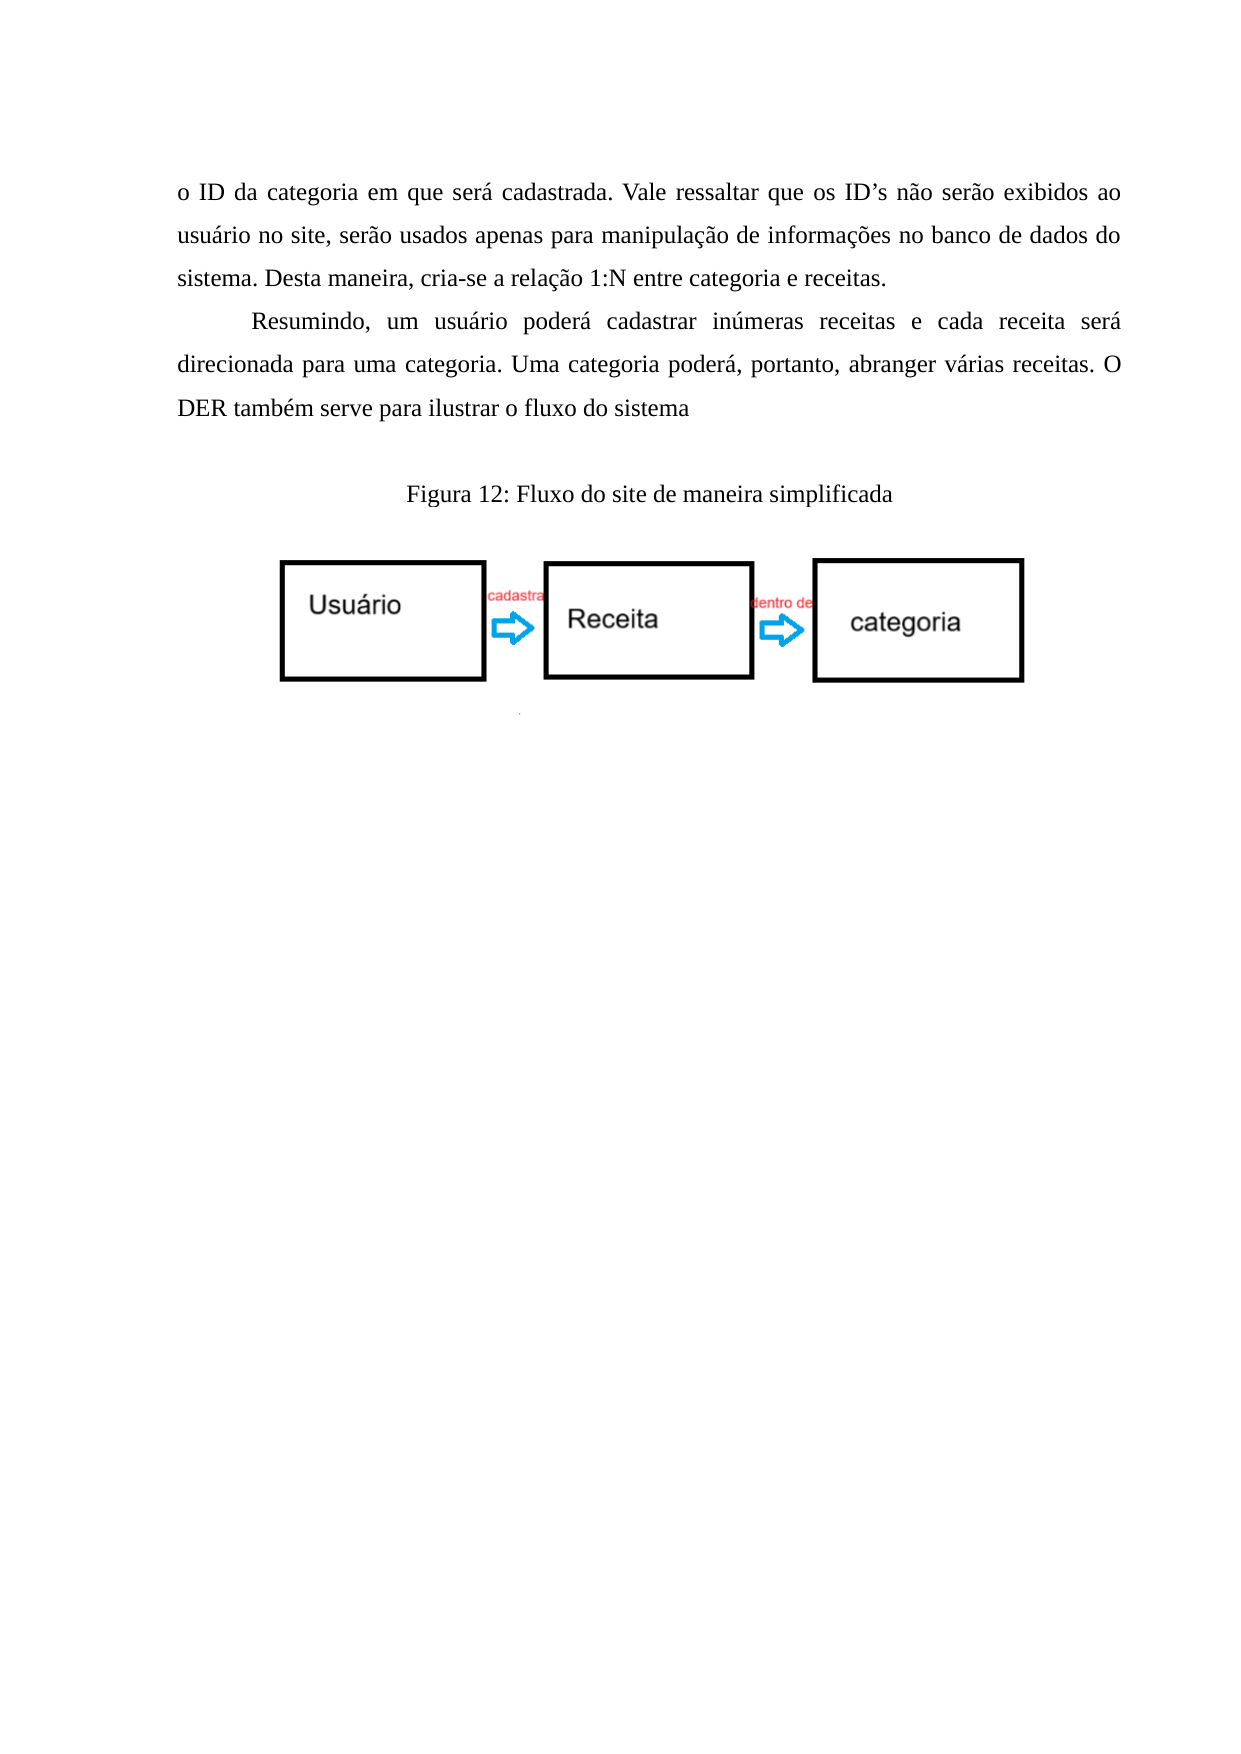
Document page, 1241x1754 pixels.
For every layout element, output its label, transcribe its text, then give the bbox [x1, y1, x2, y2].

picture [238, 507, 1061, 745]
text A tabela “categorias” será administrada somente pelos desenvolvedores, que criarão estas para melhor organizar as receitas no site (como acontece no site Receitas Globo, Figura 5). Desta maneira, as receitas também receberão, quando forem armazenadas no banco de dados, o ID da categoria em que será cadastrada. Vale ressaltar que os ID’s não serão exibidos ao usuário no site, serão usados apenas para manipulação de informações no banco de dados do sistema. Desta maneira, cria-se a relação 1:N entre categoria e receitas. [177, 177, 1122, 292]
text Figura 12: Fluxo do site de maneira simplificada [177, 479, 1122, 508]
text Resumindo, um usuário poderá cadastrar inúmeras receitas e cada receita será direcionada para uma categoria. Uma categoria poderá, portanto, abranger várias receitas. O DER também serve para ilustrar o fluxo do sistema [177, 306, 1122, 421]
